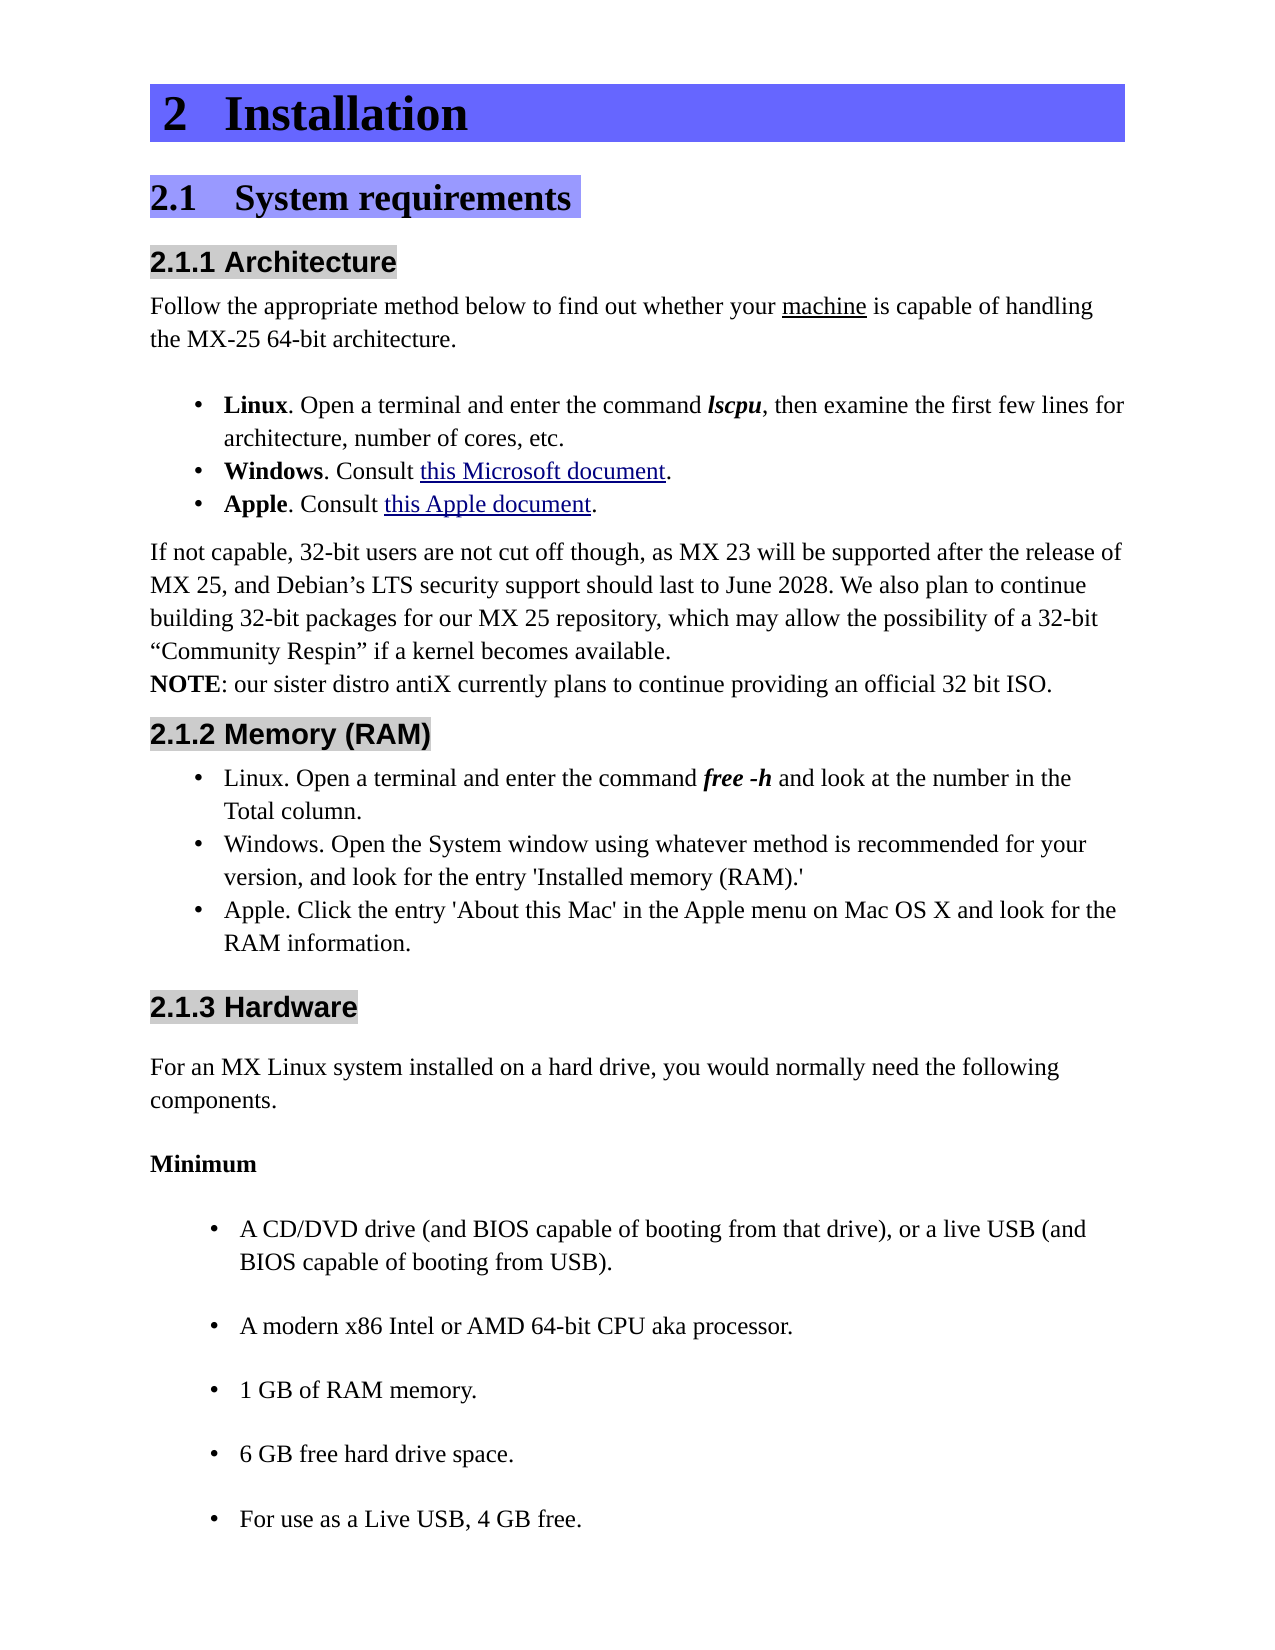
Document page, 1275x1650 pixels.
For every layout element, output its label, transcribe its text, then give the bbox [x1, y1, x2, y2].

text If not capable, 32-bit users are not cut off though, as MX 23 will be supported after the release of MX 25, and Debian’s LTS security support should last to June 2028. We also plan to continue building 32-bit packages for our MX 25 repository, which may allow the possibility of a 32-bit “Community Respin” if a kernel becomes available. [150, 537, 1125, 665]
list A CD/DVD drive (and BIOS capable of booting from that drive), or a live USB (and BIOS capable of booting from USB). [210, 1214, 1109, 1276]
list 1 GB of RAM memory. [210, 1375, 1109, 1404]
text Minimum [150, 1149, 1125, 1178]
list Apple. Consult this Apple document. [194, 489, 1125, 518]
list Windows. Open the System window using whatever method is recommended for your version, and look for the entry 'Installed memory (RAM).' [194, 829, 1125, 891]
list 6 GB free hard drive space. [210, 1439, 1109, 1468]
list Windows. Consult this Microsoft document. [194, 456, 1125, 485]
subtitle 2.1 System requirements [581, 175, 1125, 218]
subtitle 2.1.2 Memory (RAM) [431, 717, 1125, 751]
list Apple. Click the entry 'About this Mac' in the Apple menu on Mac OS X and look for the RAM information. [194, 895, 1125, 957]
list Linux. Open a terminal and enter the command free -h and look at the number in the Total column. [194, 763, 1125, 825]
subtitle 2.1.1 Architecture [397, 245, 1125, 279]
subtitle 2 Installation [150, 84, 1125, 142]
text For an MX Linux system installed on a hard drive, you would normally need the following components. [150, 1052, 1110, 1114]
list For use as a Live USB, 4 GB free. [210, 1504, 1109, 1533]
list A modern x86 Intel or AMD 64-bit CPU aka processor. [210, 1311, 1109, 1340]
text Follow the appropriate method below to find out whether your machine is capable of handling the MX-25 64-bit architecture. [150, 291, 1125, 353]
text NOTE: our sister distro antiX currently plans to continue providing an official 32 bit ISO. [150, 669, 1125, 698]
subtitle 2.1.3 Hardware [358, 990, 1125, 1024]
list Linux. Open a terminal and enter the command lscpu, then examine the first few lines for architecture, number of cores, etc. [194, 390, 1125, 452]
